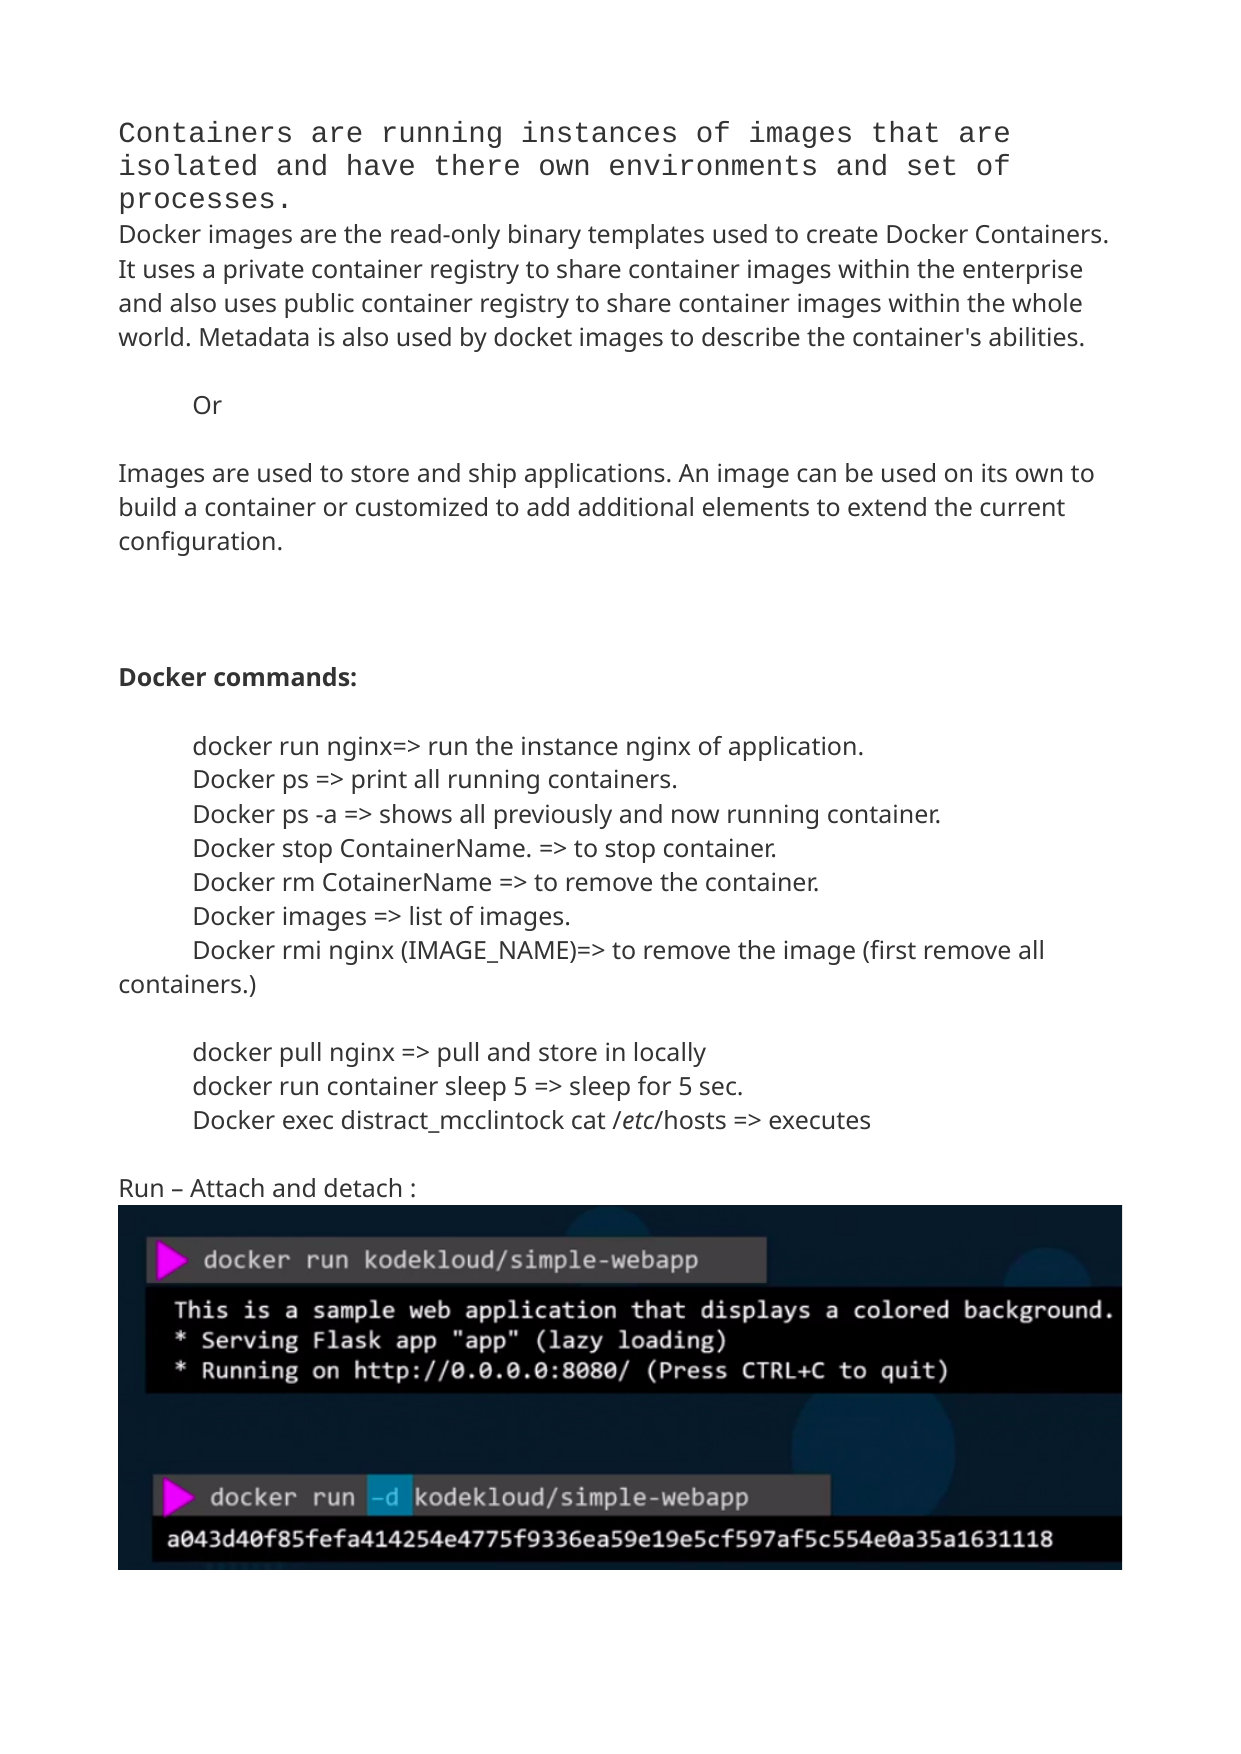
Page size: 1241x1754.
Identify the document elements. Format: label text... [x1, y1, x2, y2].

text Images are used to store and ship applications. An image can be used on its own to build a container or customized to add additional elements to extend the current configuration. [118, 456, 1122, 558]
text docker run nginx=> run the instance nginx of application. [118, 728, 1122, 762]
text Docker images => list of images. [118, 898, 1122, 932]
text docker run container sleep 5 => sleep for 5 sec. [118, 1069, 1122, 1103]
text Containers are running instances of images that are isolated and have there own environments and set of processes. [118, 118, 1122, 217]
text docker pull nginx => pull and store in locally [118, 1035, 1122, 1069]
text Docker commands: [118, 660, 1122, 694]
text Docker stop ContainerName. => to stop container. [118, 830, 1122, 864]
text Docker images are the read-only binary templates used to create Docker Containers. It uses a private container registry to share container images within the enterprise and also uses public container registry to share container images within the whole world. Metadata is also used by docket images to describe the container's abilities. [118, 217, 1122, 353]
picture [118, 1205, 1123, 1570]
text Docker exec distract_mcclintock cat /etc/hosts => executes [118, 1103, 1122, 1137]
text Docker ps => print all running containers. [118, 762, 1122, 796]
text Or [118, 387, 1122, 422]
text Run – Attach and detach : [118, 1171, 1122, 1205]
text Docker rmi nginx (IMAGE_NAME)=> to remove the image (first remove all containers.) [118, 932, 1122, 1001]
text Docker ps -a => shows all previously and now running container. [118, 796, 1122, 830]
text Docker rm CotainerName => to remove the container. [118, 864, 1122, 898]
